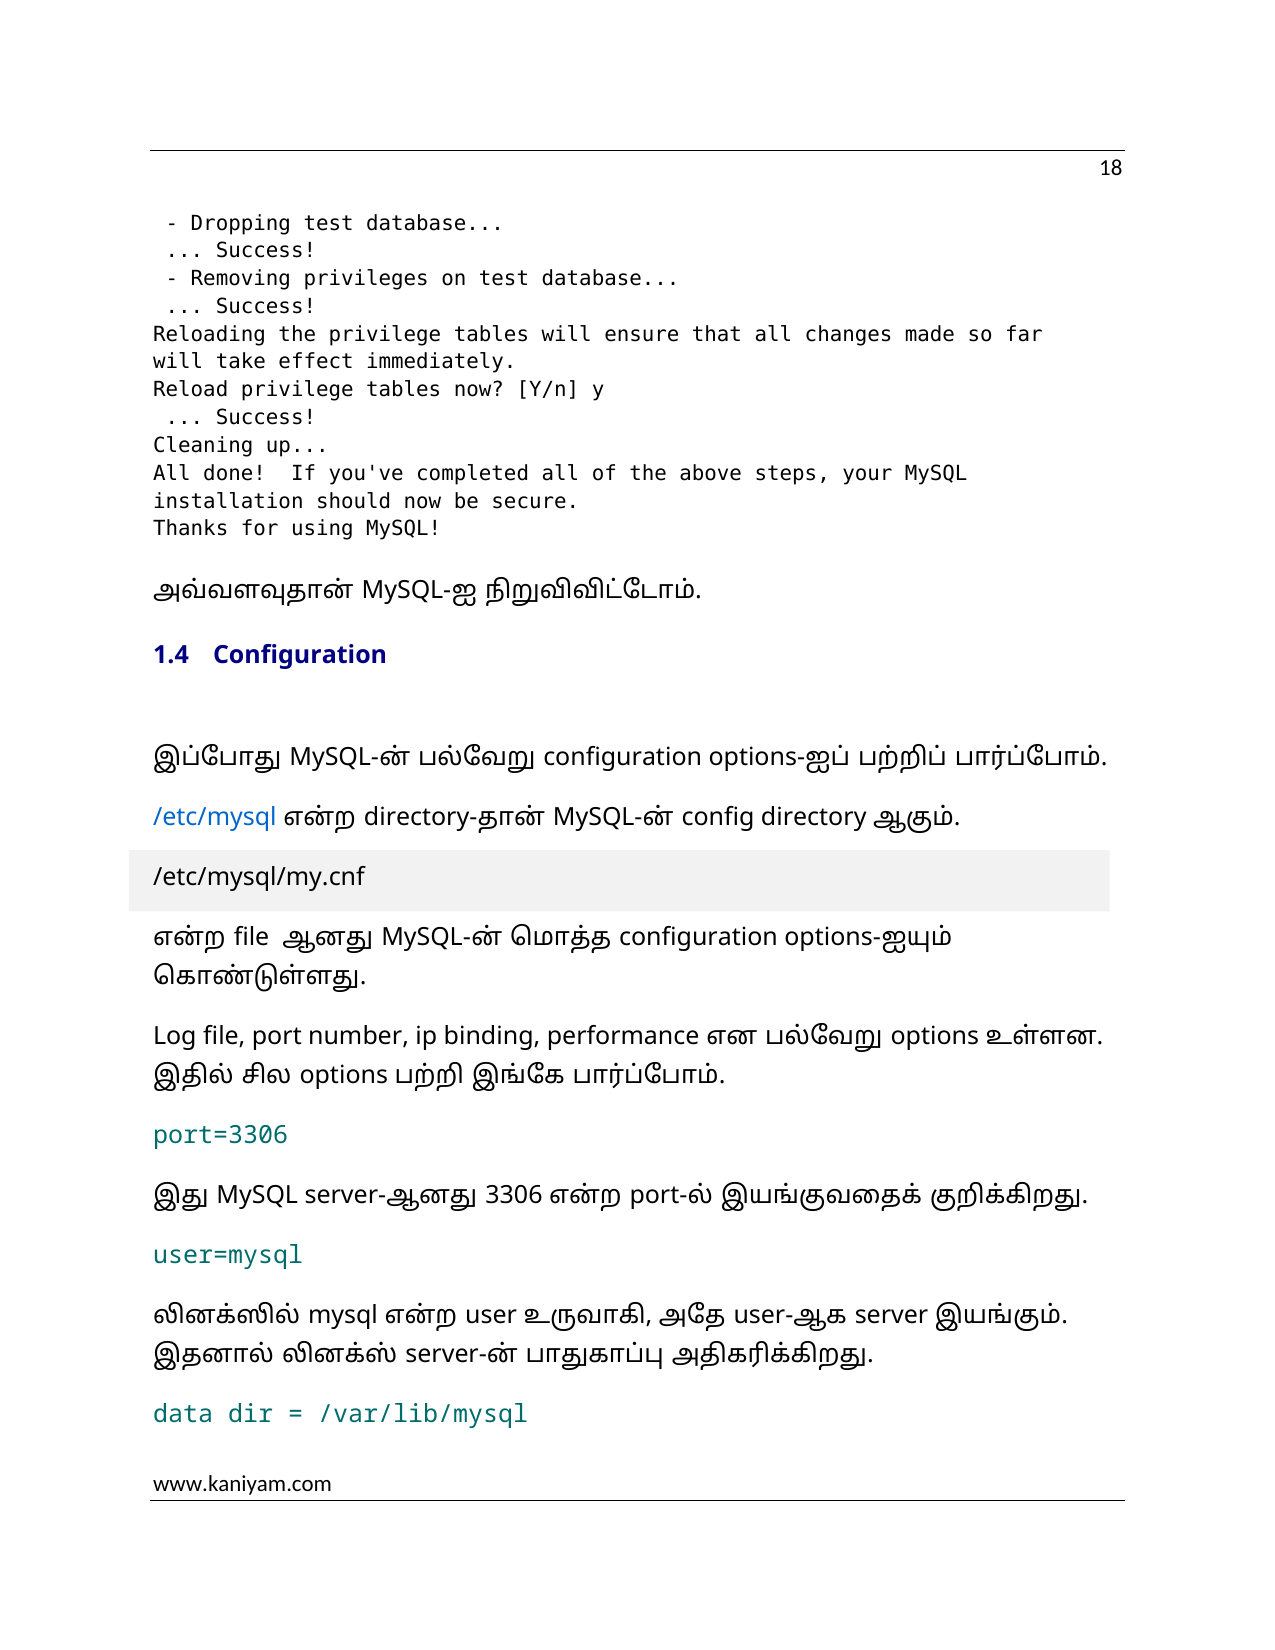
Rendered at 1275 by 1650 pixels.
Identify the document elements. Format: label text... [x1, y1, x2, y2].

text data dir = /var/lib/mysql [153, 1396, 1122, 1430]
text ... Success! [153, 238, 1122, 263]
text இது MySQL server-ஆனது 3306 என்ற port-ல் இயங்குவதைக் குறிக்கிறது. [153, 1177, 1122, 1211]
text Reloading the privilege tables will ensure that all changes made so far [153, 322, 1122, 346]
text இப்போது MySQL-ன் பல்வேறு configuration options-ஐப் பற்றிப் பார்ப்போம். [153, 738, 1122, 772]
text All done! If you've completed all of the above steps, your MySQL [153, 461, 1122, 485]
text Thanks for using MySQL! [153, 516, 1122, 541]
text என்ற file ஆனது MySQL-ன் மொத்த configuration options-ஐயும் கொண்டுள்ளது. [153, 918, 1122, 992]
text will take effect immediately. [153, 349, 1122, 374]
text user=mysql [153, 1237, 1122, 1271]
subtitle Configuration [153, 636, 1122, 670]
text அவ்வளவுதான் MySQL-ஐ நிறுவிவிட்டோம். [153, 572, 1122, 606]
text port=3306 [153, 1117, 1122, 1151]
text - Dropping test database... [153, 211, 1122, 235]
text installation should now be secure. [153, 489, 1122, 513]
text Cleaning up... [153, 433, 1122, 457]
text Reload privilege tables now? [Y/n] y [153, 377, 1122, 402]
text ... Success! [153, 294, 1122, 318]
text Log file, port number, ip binding, performance என பல்வேறு options உள்ளன. இதில் சில options பற்றி இங்கே பார்ப்போம். [153, 1018, 1122, 1091]
text லினக்ஸில் mysql என்ற user உருவாகி, அதே user-ஆக server இயங்கும். இதனால் லினக்ஸ் server-ன் பாதுகாப்பு அதிகரிக்கிறது. [153, 1297, 1122, 1370]
text - Removing privileges on test database... [153, 266, 1122, 290]
text ... Success! [153, 405, 1122, 429]
text /etc/mysql/my.cnf [1110, 858, 1122, 892]
text /etc/mysql என்ற directory-தான் MySQL-ன் config directory ஆகும். [153, 798, 1122, 832]
